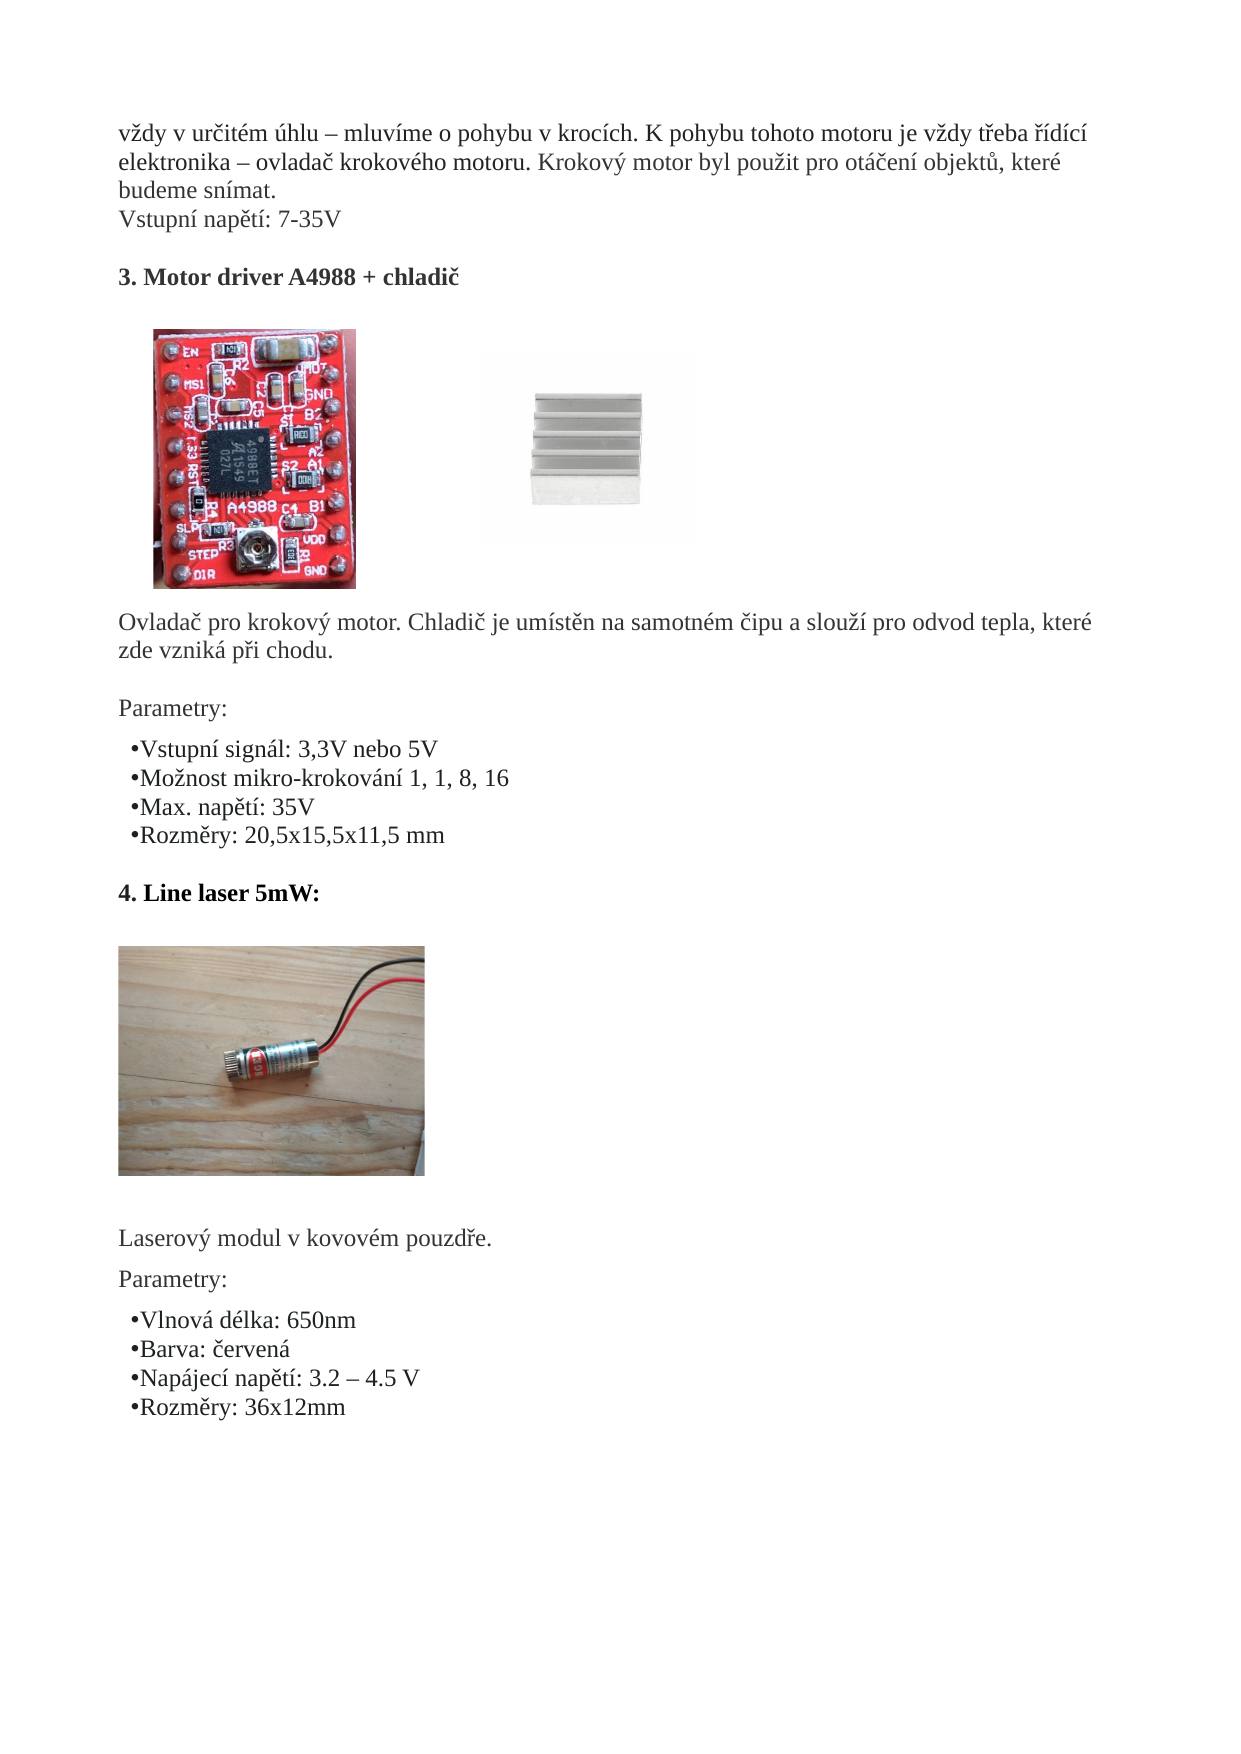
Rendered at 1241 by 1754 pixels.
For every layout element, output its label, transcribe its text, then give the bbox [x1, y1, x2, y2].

list Barva: červená [118, 1334, 1122, 1363]
list Vlnová délka: 650nm [118, 1306, 1122, 1334]
text Ovladač pro krokový motor. Chladič je umístěn na samotném čipu a slouží pro odvod tepla, které zde vzniká při chodu. [118, 607, 1122, 664]
list Napájecí napětí: 3.2 – 4.5 V [118, 1363, 1122, 1392]
list Vstupní signál: 3,3V nebo 5V [118, 734, 1122, 763]
text 3. Motor driver A4988 + chladič [118, 262, 1122, 291]
list Rozměry: 36x12mm [118, 1392, 1122, 1421]
list Rozměry: 20,5x15,5x11,5 mm [118, 821, 1122, 849]
picture [153, 329, 356, 589]
text vždy v určitém úhlu – mluvíme o pohybu v krocích. K pohybu tohoto motoru je vždy třeba řídící elektronika – ovladač krokového motoru. Krokový motor byl použit pro otáčení objektů, které budeme snímat. [118, 118, 1122, 204]
picture [118, 946, 425, 1176]
text Vstupní napětí: 7-35V [118, 204, 1122, 233]
picture [480, 349, 695, 547]
text Parametry: [118, 693, 1122, 722]
list Max. napětí: 35V [118, 792, 1122, 821]
text Laserový modul v kovovém pouzdře. [118, 1223, 1122, 1252]
text Parametry: [118, 1264, 1122, 1293]
list Možnost mikro-krokování 1, 1, 8, 16 [118, 763, 1122, 792]
text 4. Line laser 5mW: [118, 878, 1122, 907]
